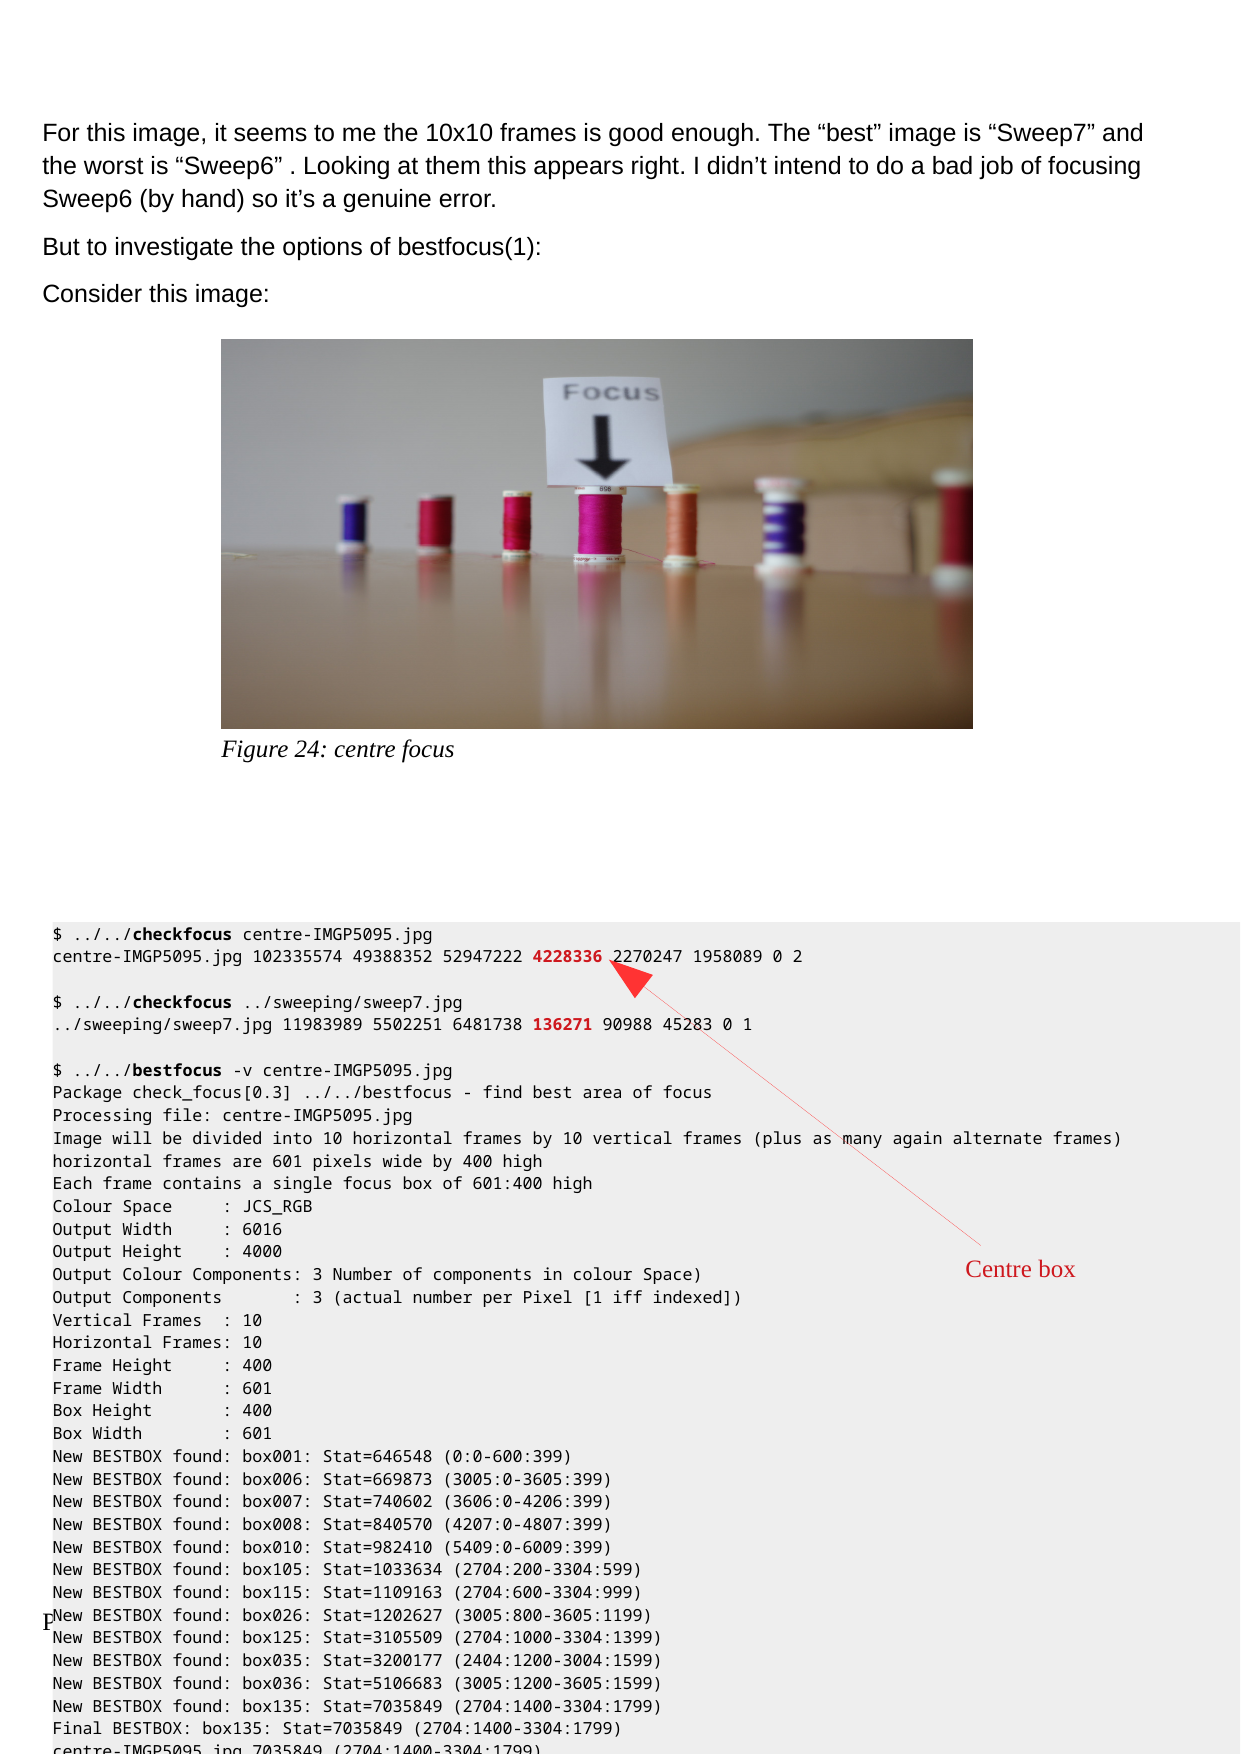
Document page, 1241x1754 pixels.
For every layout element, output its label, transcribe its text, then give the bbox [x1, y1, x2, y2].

text Figure 24: centre focus [221, 729, 973, 763]
text Consider this image: [42, 279, 1152, 308]
text For this image, it seems to me the 10x10 frames is good enough. The “best” image is “Sweep7” and the worst is “Sweep6” . Looking at them this appears right. I didn’t intend to do a bad job of focusing Sweep6 (by hand) so it’s a genuine error. [42, 118, 1152, 213]
text But to investigate the options of bestfocus(1): [42, 232, 1152, 261]
picture [221, 339, 973, 729]
